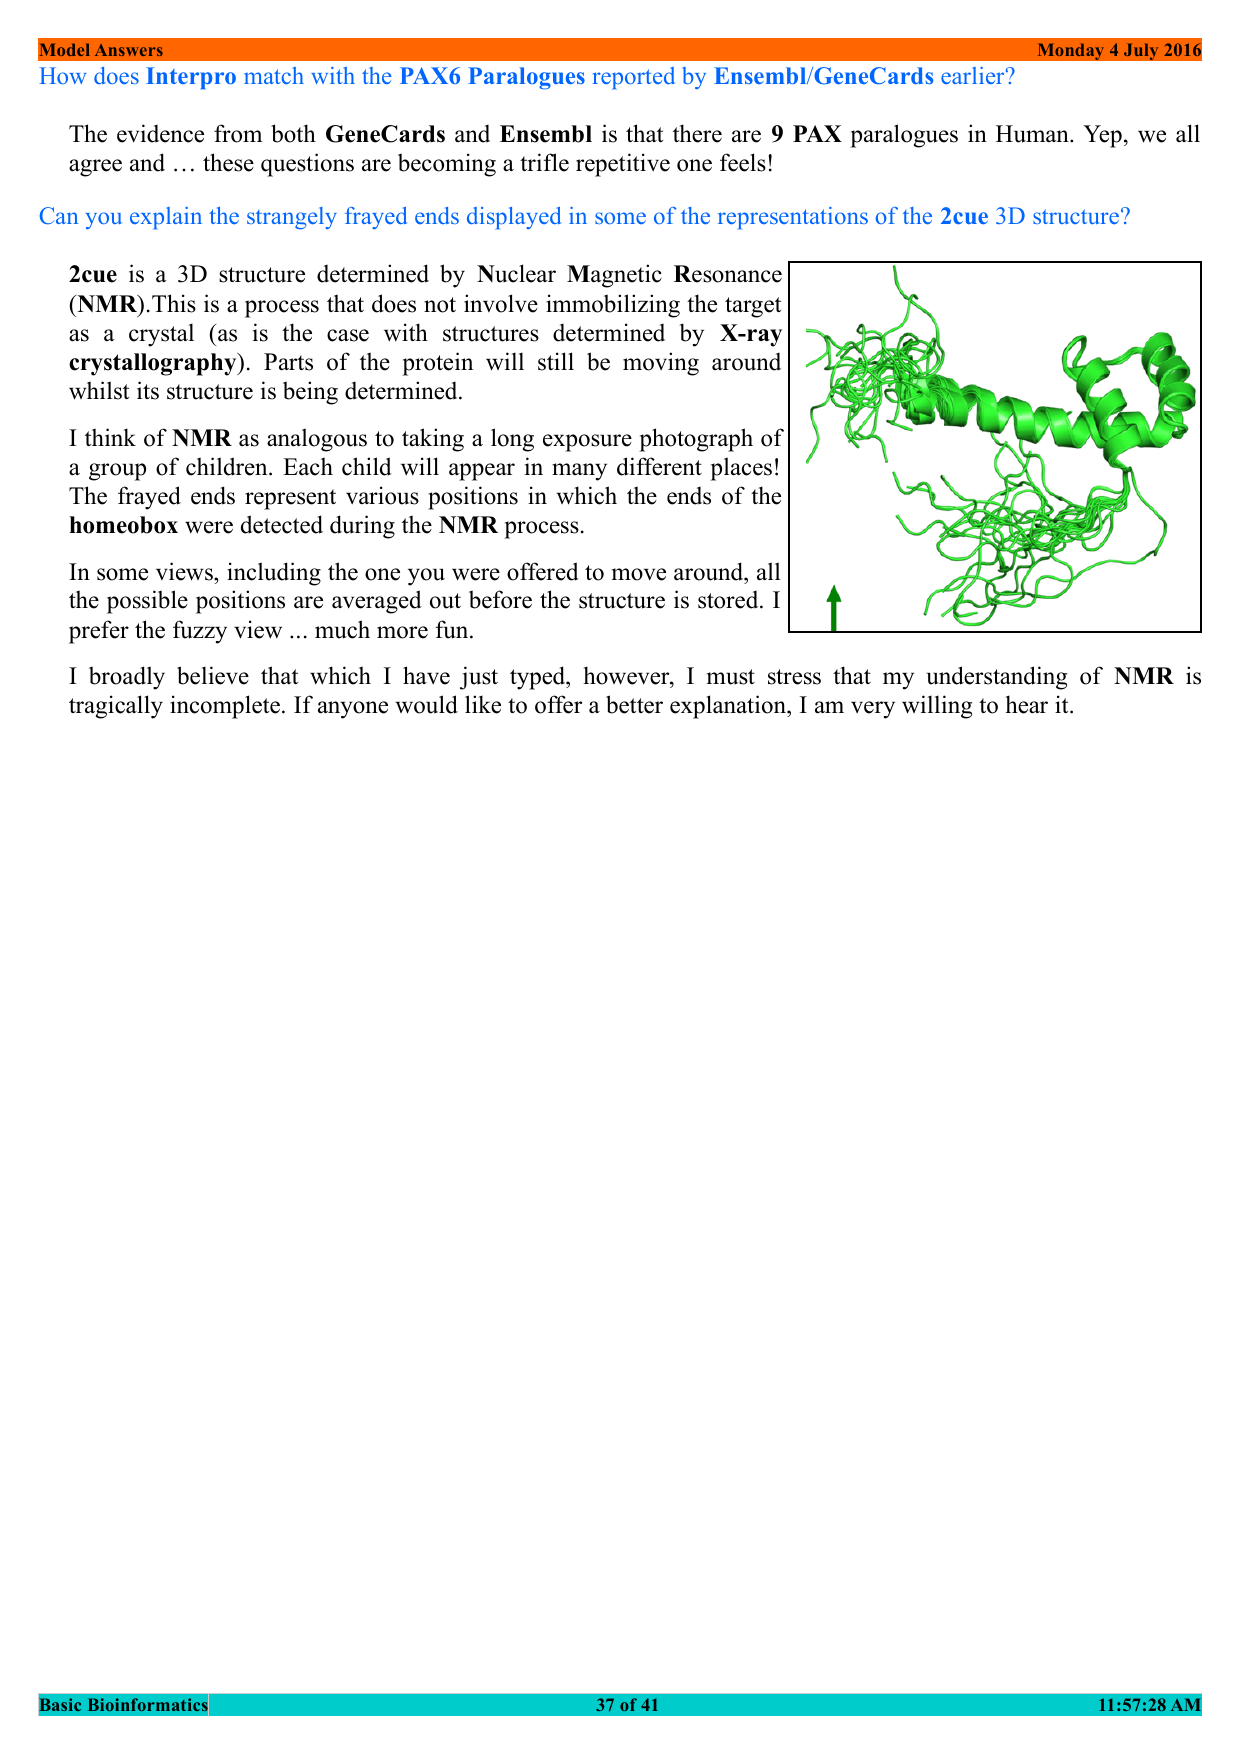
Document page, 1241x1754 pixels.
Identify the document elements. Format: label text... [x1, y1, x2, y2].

text The evidence from both GeneCards and Ensembl is that there are 9 PAX paralogues in Human. Yep, we all agree and … these questions are becoming a trifle repetitive one feels! [68, 119, 1202, 177]
text In some views, including the one you were offered to move around, all the possible positions are averaged out before the structure is stored. I prefer the fuzzy view ... much more fun. [68, 556, 1202, 643]
picture [790, 263, 1200, 631]
text How does Interpro match with the PAX6 Paralogues reported by Ensembl/GeneCards earlier? [38, 61, 1202, 89]
text I broadly believe that which I have just typed, however, I must stress that my understanding of NMR is tragically incomplete. If anyone would like to offer a better explanation, I am very willing to hear it. [68, 661, 1202, 719]
text 2cue is a 3D structure determined by Nuclear Magnetic Resonance (NMR).This is a process that does not involve immobilizing the target as a crystal (as is the case with structures determined by X-ray crystallography). Parts of the protein will still be moving around whilst its structure is being determined. [68, 259, 1202, 405]
text Can you explain the strangely frayed ends displayed in some of the representations of the 2cue 3D structure? [38, 201, 1202, 230]
text I think of NMR as analogous to taking a long exposure photograph of a group of children. Each child will appear in many different places! The frayed ends represent various positions in which the ends of the homeobox were detected during the NMR process. [68, 422, 788, 539]
